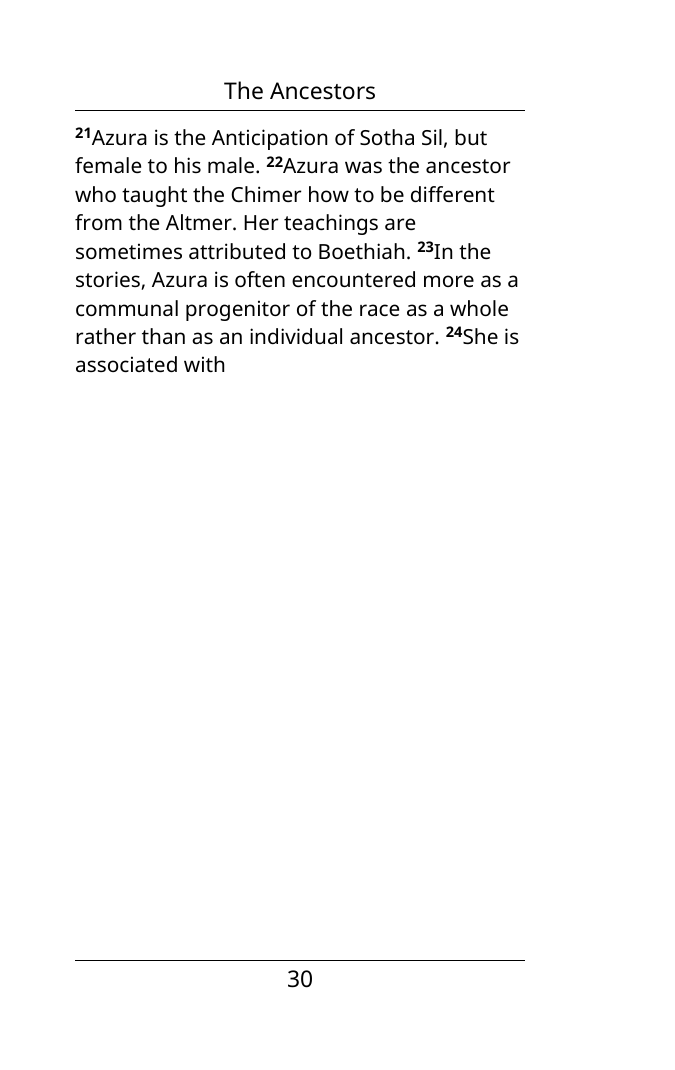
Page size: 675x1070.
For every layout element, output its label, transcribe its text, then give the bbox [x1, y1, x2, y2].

text 21Azura is the Anticipation of Sotha Sil, but female to his male. 22Azura was the ancestor who taught the Chimer how to be different from the Altmer. Her teachings are sometimes attributed to Boethiah. 23In the stories, Azura is often encountered more as a communal progenitor of the race as a whole rather than as an individual ancestor. 24She is associated with [75, 123, 525, 379]
